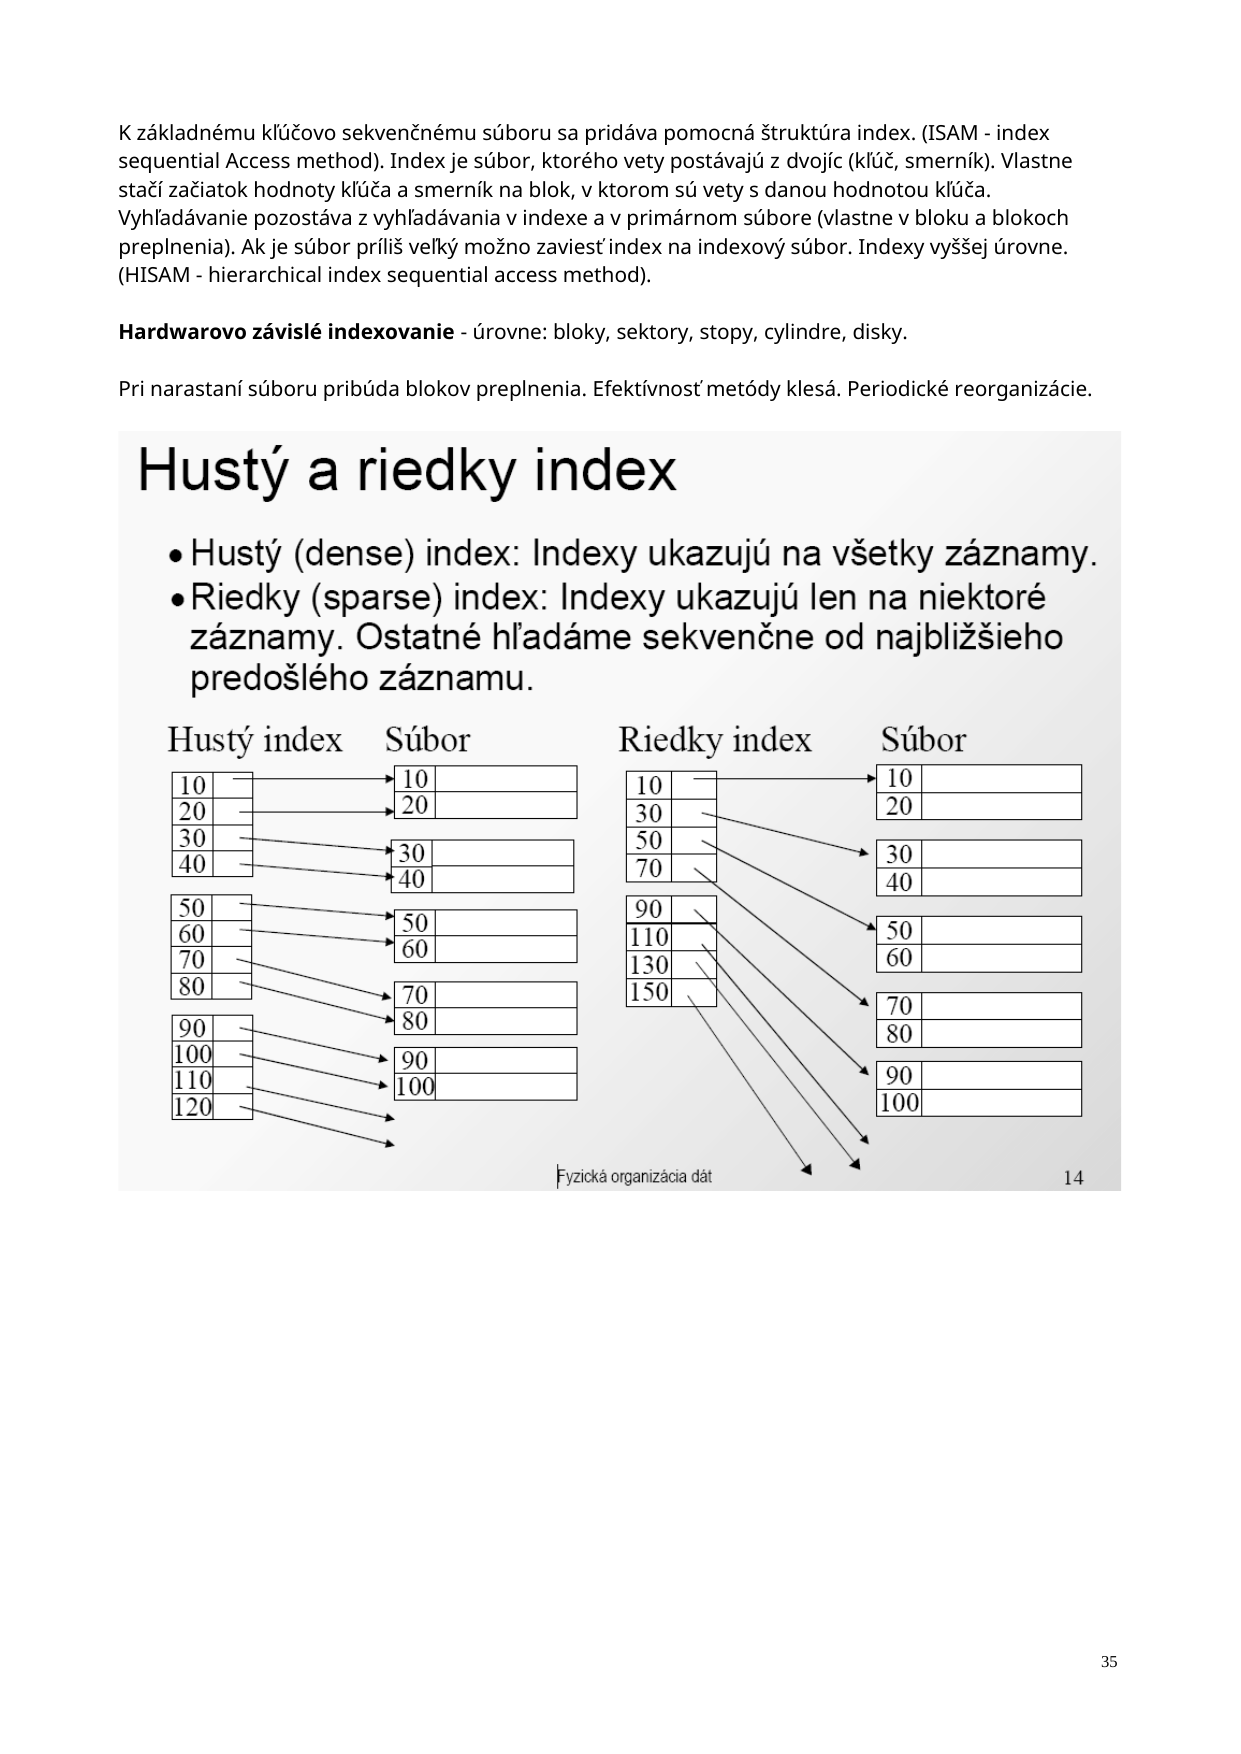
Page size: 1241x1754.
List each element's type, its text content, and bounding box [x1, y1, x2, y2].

text Pri narastaní súboru pribúda blokov preplnenia. Efektívnosť metódy klesá. Periodické reorganizácie. [118, 374, 1122, 402]
text K základnému kľúčovo sekvenčnému súboru sa pridáva pomocná štruktúra index. (ISAM - index sequential Access method). Index je súbor, ktorého vety postávajú z dvojíc (kľúč, smerník). Vlastne stačí začiatok hodnoty kľúča a smerník na blok, v ktorom sú vety s danou hodnotou kľúča. Vyhľadávanie pozostáva z vyhľadávania v indexe a v primárnom súbore (vlastne v bloku a blokoch preplnenia). Ak je súbor príliš veľký možno zaviesť index na indexový súbor. Indexy vyššej úrovne. (HISAM - hierarchical index sequential access method). [118, 118, 1122, 289]
text Hardwarovo závislé indexovanie - úrovne: bloky, sektory, stopy, cylindre, disky. [118, 317, 1122, 346]
